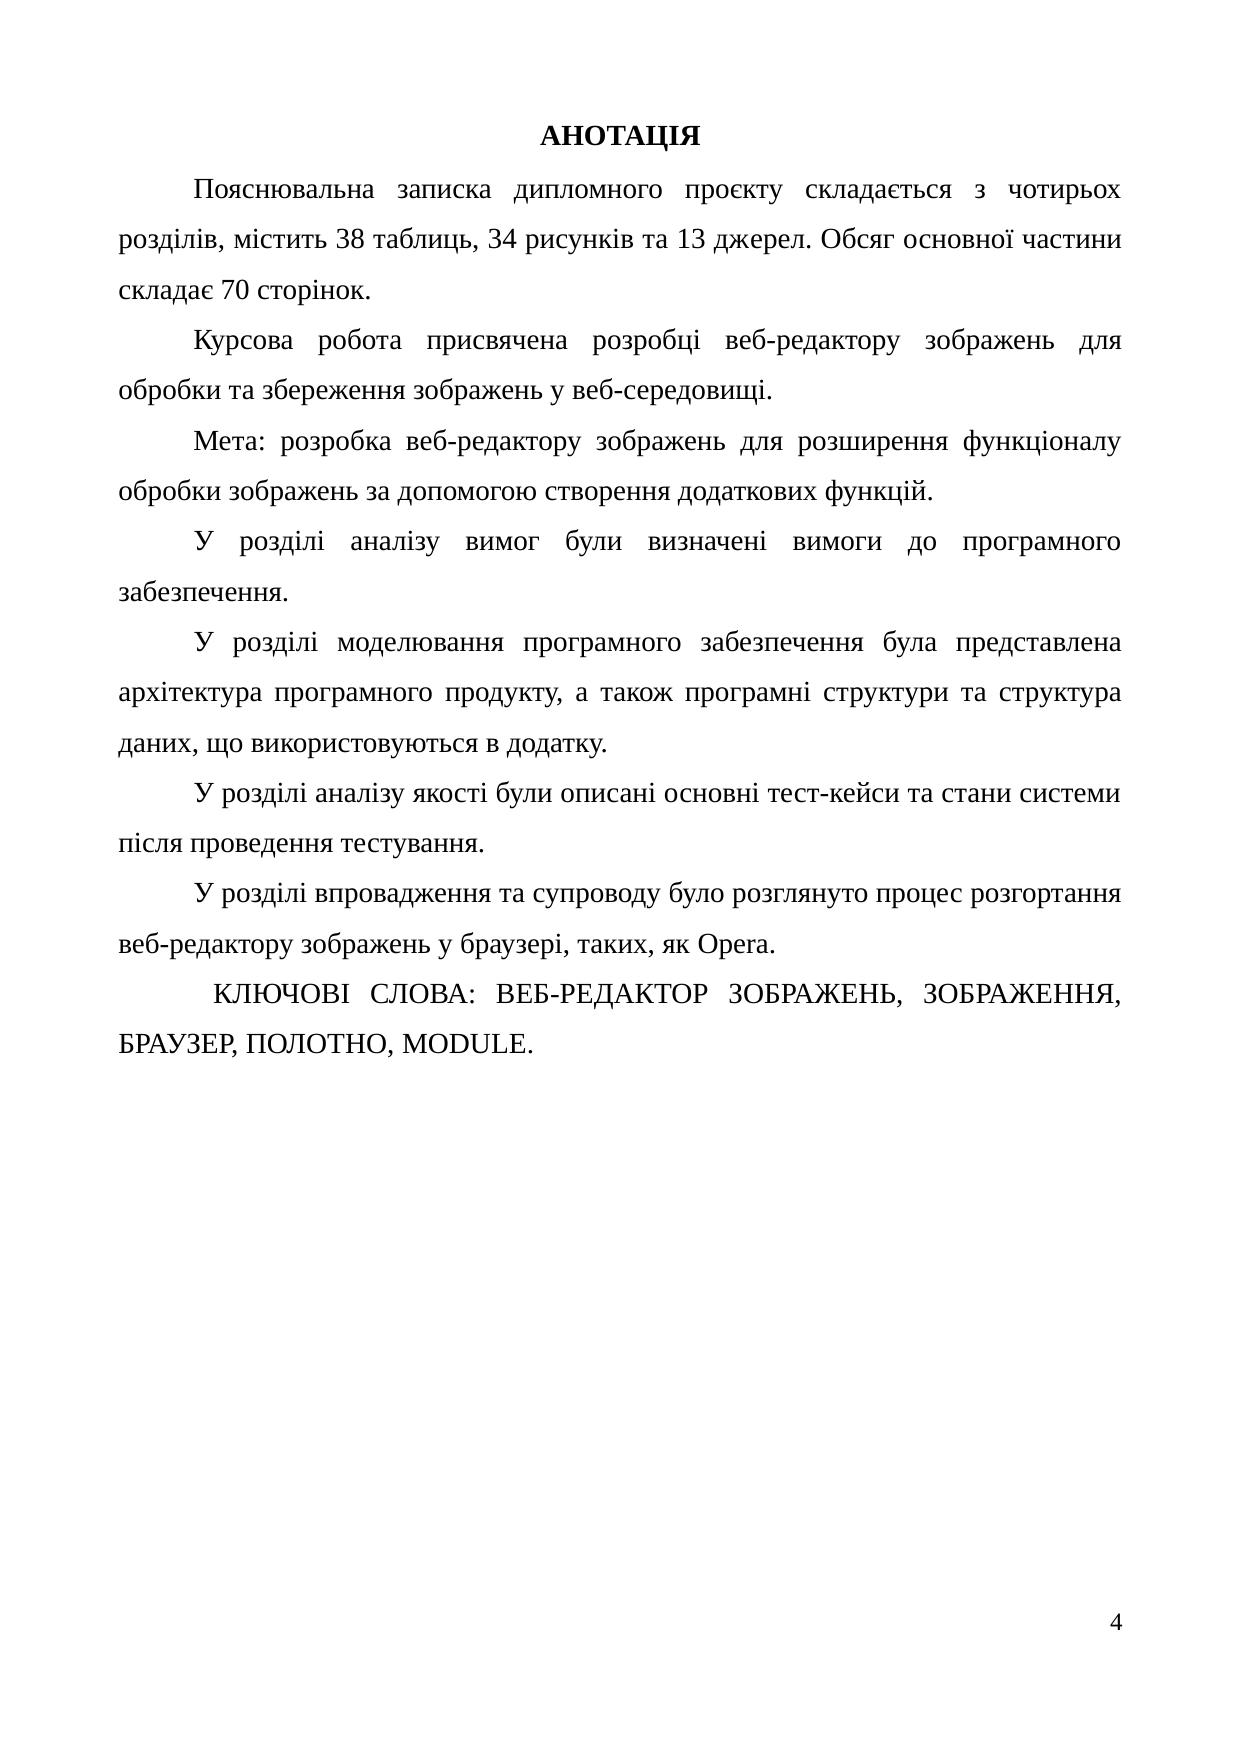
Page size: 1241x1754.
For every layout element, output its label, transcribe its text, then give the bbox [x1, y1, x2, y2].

text У розділі аналізу якості були описані основні тест-кейси та стани системи після проведення тестування. [118, 775, 1122, 859]
text У розділі моделювання програмного забезпечення була представлена архітектура програмного продукту, а також програмні структури та структура даних, що використовуються в додатку. [118, 624, 1122, 758]
text Мета: розробка веб-редактору зображень для розширення функціоналу обробки зображень за допомогою створення додаткових функцій. [118, 423, 1122, 507]
text Пояснювальна записка дипломного проєкту складається з чотирьох розділів, містить 38 таблиць, 34 рисунків та 13 джерел. Обсяг основної частини складає 70 сторінок. [118, 171, 1122, 305]
text У розділі впровадження та супроводу було розглянуто процес розгортання веб-редактору зображень у браузері, таких, як Opera. [118, 876, 1122, 959]
text КЛЮЧОВІ СЛОВА: ВЕБ-РЕДАКТОР ЗОБРАЖЕНЬ, ЗОБРАЖЕННЯ, БРАУЗЕР, ПОЛОТНО, MODULE. [118, 976, 1122, 1060]
text У розділі аналізу вимог були визначені вимоги до програмного забезпечення. [118, 523, 1122, 607]
text АНОТАЦІЯ [118, 118, 1122, 152]
text Курсова робота присвячена розробці веб-редактору зображень для обробки та збереження зображень у веб-середовищі. [118, 322, 1122, 406]
